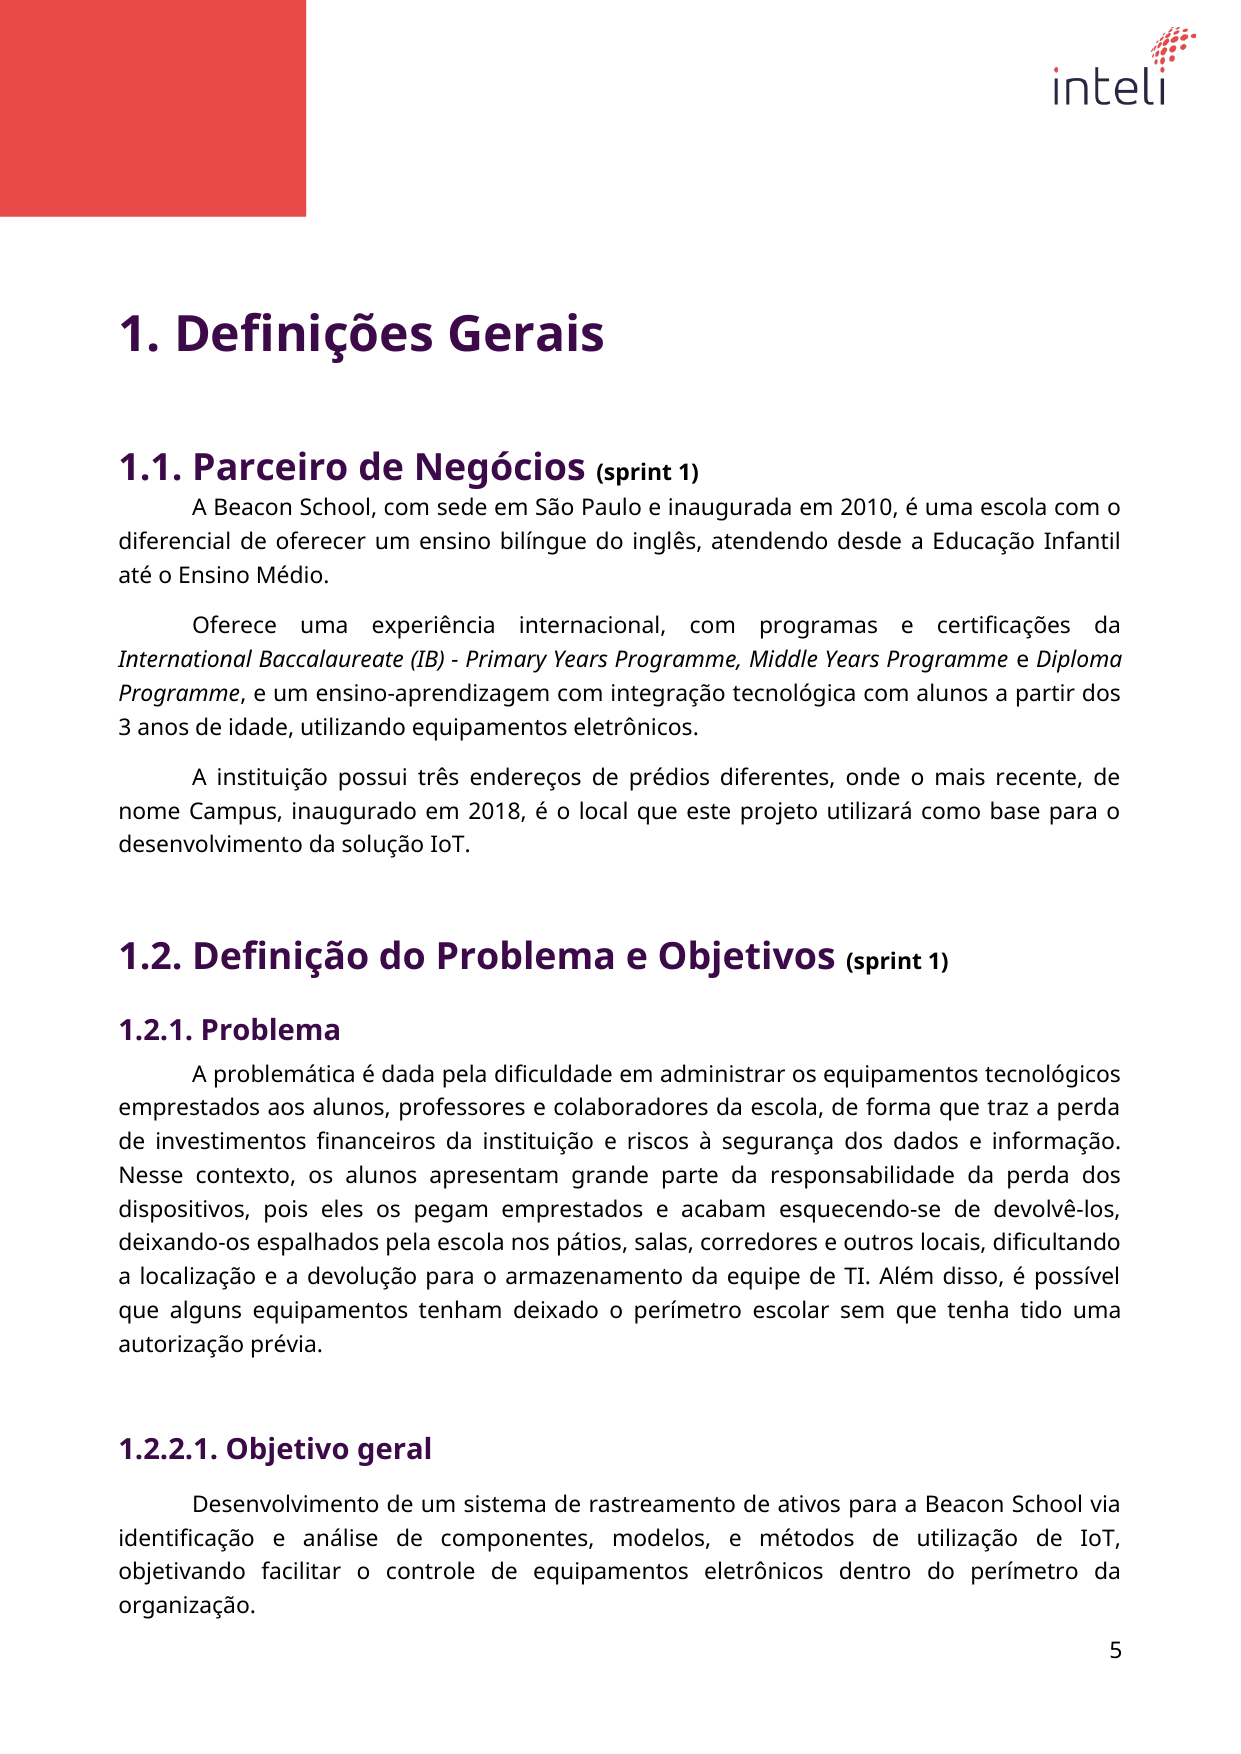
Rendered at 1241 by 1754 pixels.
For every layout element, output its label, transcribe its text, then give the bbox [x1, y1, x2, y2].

text A Beacon School, com sede em São Paulo e inaugurada em 2010, é uma escola com o diferencial de oferecer um ensino bilíngue do inglês, atendendo desde a Educação Infantil até o Ensino Médio. [118, 491, 1122, 590]
text 1.2.2.1. Objetivo geral [118, 1428, 1122, 1468]
text Desenvolvimento de um sistema de rastreamento de ativos para a Beacon School via identificação e análise de componentes, modelos, e métodos de utilização de IoT, objetivando facilitar o controle de equipamentos eletrônicos dentro do perímetro da organização. [118, 1488, 1122, 1620]
picture [1054, 27, 1197, 105]
text A instituição possui três endereços de prédios diferentes, onde o mais recente, de nome Campus, inaugurado em 2018, é o local que este projeto utilizará como base para o desenvolvimento da solução IoT. [118, 761, 1122, 860]
text Oferece uma experiência internacional, com programas e certificações da International Baccalaureate (IB) - Primary Years Programme, Middle Years Programme e Diploma Programme, e um ensino-aprendizagem com integração tecnológica com alunos a partir dos 3 anos de idade, utilizando equipamentos eletrônicos. [118, 609, 1122, 742]
picture [0, 0, 307, 217]
subtitle 1.2.1. Problema [118, 1009, 1122, 1049]
text A problemática é dada pela dificuldade em administrar os equipamentos tecnológicos emprestados aos alunos, professores e colaboradores da escola, de forma que traz a perda de investimentos financeiros da instituição e riscos à segurança dos dados e informação. Nesse contexto, os alunos apresentam grande parte da responsabilidade da perda dos dispositivos, pois eles os pegam emprestados e acabam esquecendo-se de devolvê-los, deixando-os espalhados pela escola nos pátios, salas, corredores e outros locais, dificultando a localização e a devolução para o armazenamento da equipe de TI. Além disso, é possível que alguns equipamentos tenham deixado o perímetro escolar sem que tenha tido uma autorização prévia. [118, 1057, 1122, 1359]
subtitle 1.1. Parceiro de Negócios (sprint 1) [118, 440, 1122, 491]
subtitle 1. Definições Gerais [118, 168, 1122, 366]
subtitle 1.2. Definição do Problema e Objetivos (sprint 1) [118, 929, 1122, 980]
